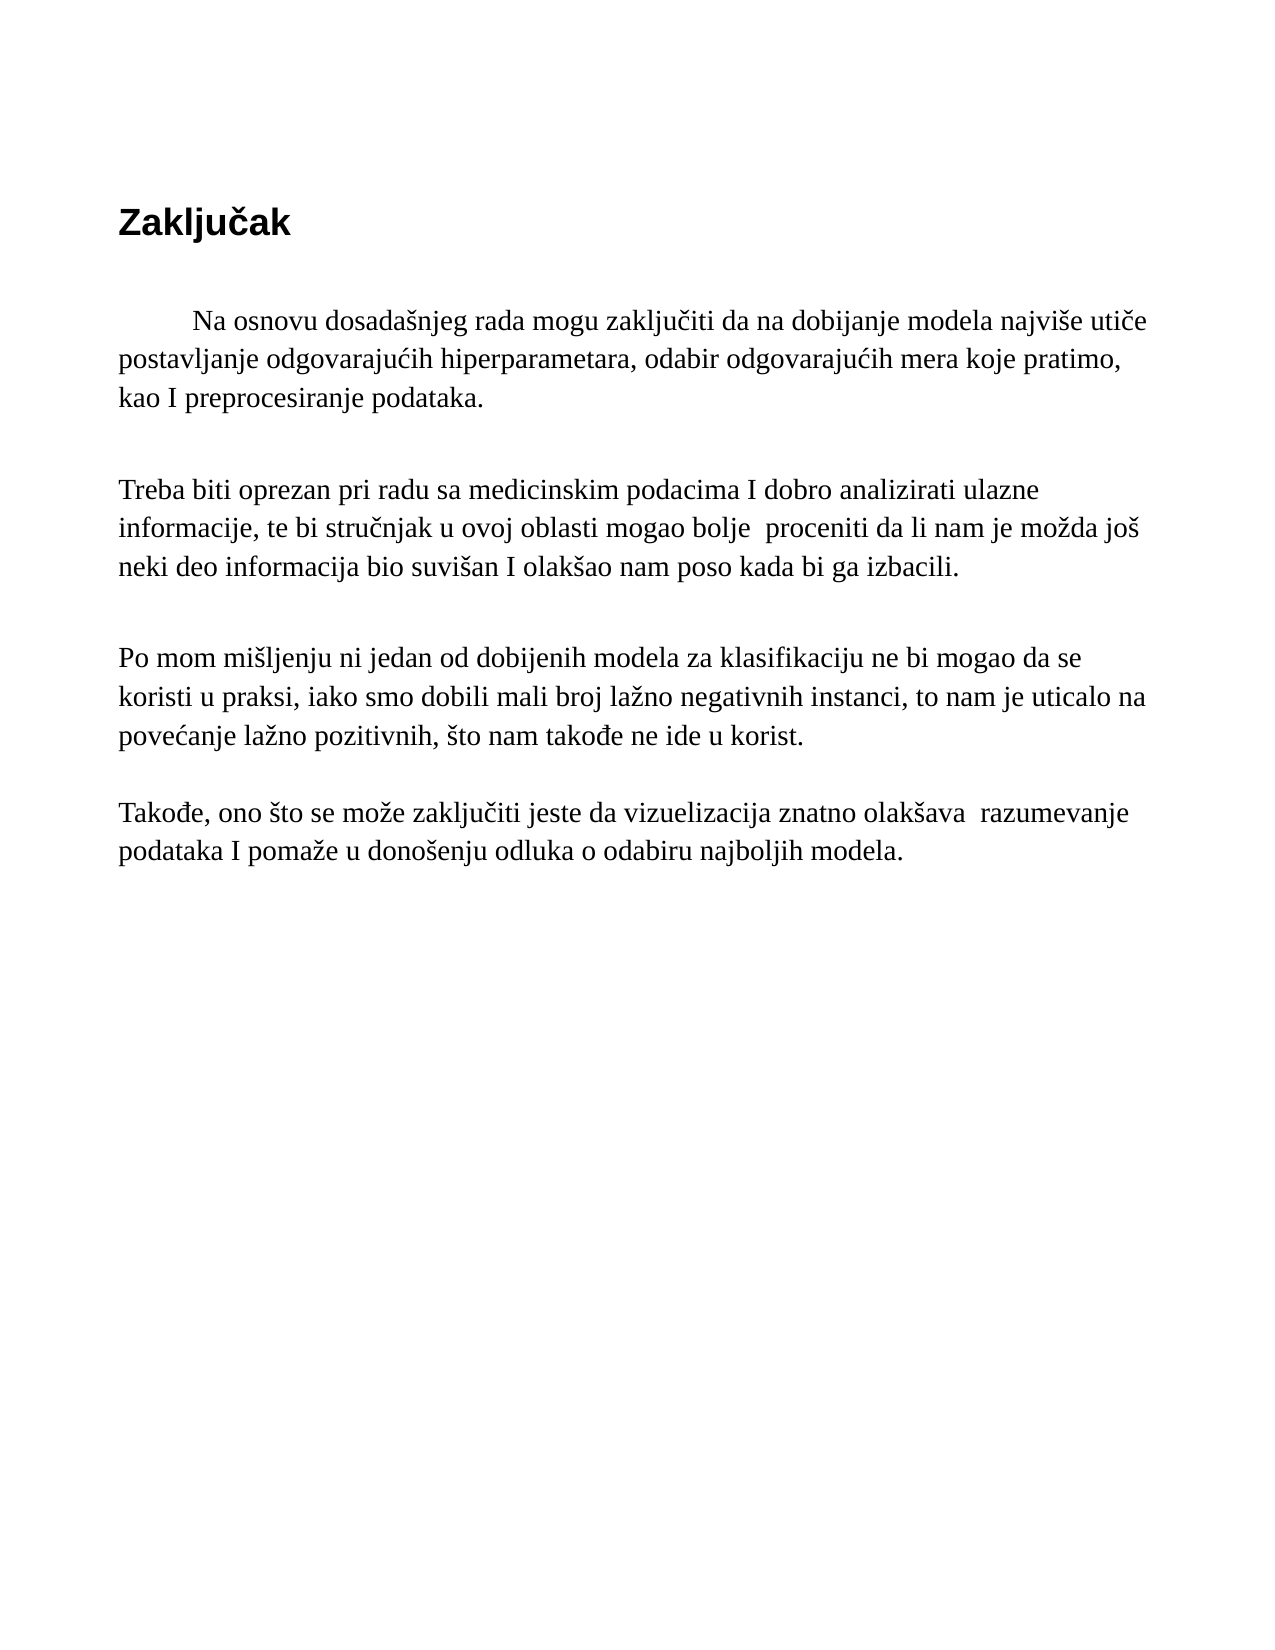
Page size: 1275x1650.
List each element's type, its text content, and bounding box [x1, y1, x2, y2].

text Po mom mišljenju ni jedan od dobijenih modela za klasifikaciju ne bi mogao da se koristi u praksi, iako smo dobili mali broj lažno negativnih instanci, to nam je uticalo na povećanje lažno pozitivnih, što nam takođe ne ide u korist. Takođe, ono što se može zaključiti jeste da vizuelizacija znatno olakšava razumevanje podataka I pomaže u donošenju odluka o odabiru najboljih modela. [118, 602, 1157, 867]
subtitle Zaključak [118, 199, 1157, 243]
text Na osnovu dosadašnjeg rada mogu zaključiti da na dobijanje modela najviše utiče postavljanje odgovarajućih hiperparametara, odabir odgovarajućih mera koje pratimo, kao I preprocesiranje podataka. [118, 303, 1157, 414]
text Treba biti oprezan pri radu sa medicinskim podacima I dobro analizirati ulazne informacije, te bi stručnjak u ovoj oblasti mogao bolje proceniti da li nam je možda još neki deo informacija bio suvišan I olakšao nam poso kada bi ga izbacili. [118, 433, 1157, 582]
